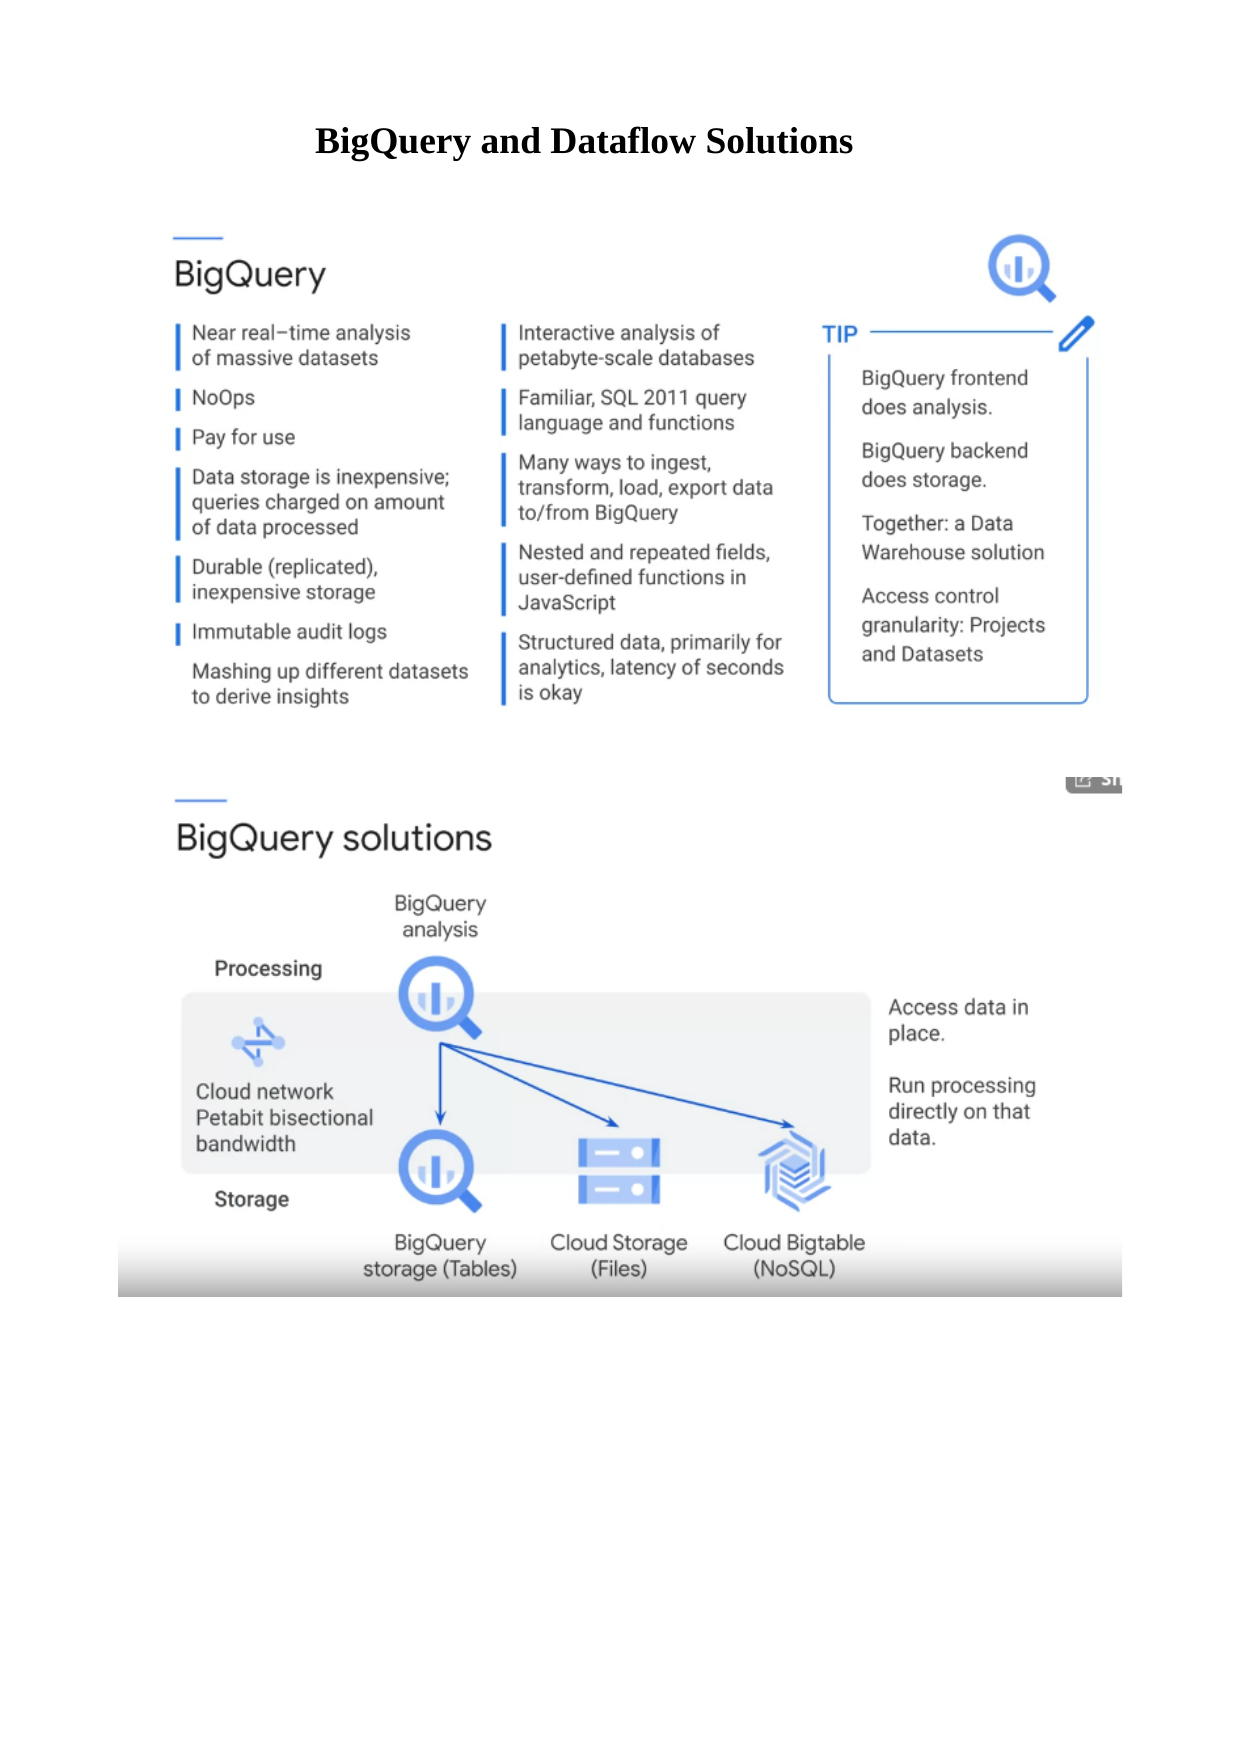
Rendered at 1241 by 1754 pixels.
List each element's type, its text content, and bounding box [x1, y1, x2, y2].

picture [118, 221, 1123, 726]
subtitle BigQuery and Dataflow Solutions [118, 118, 1122, 161]
picture [118, 777, 1123, 1297]
